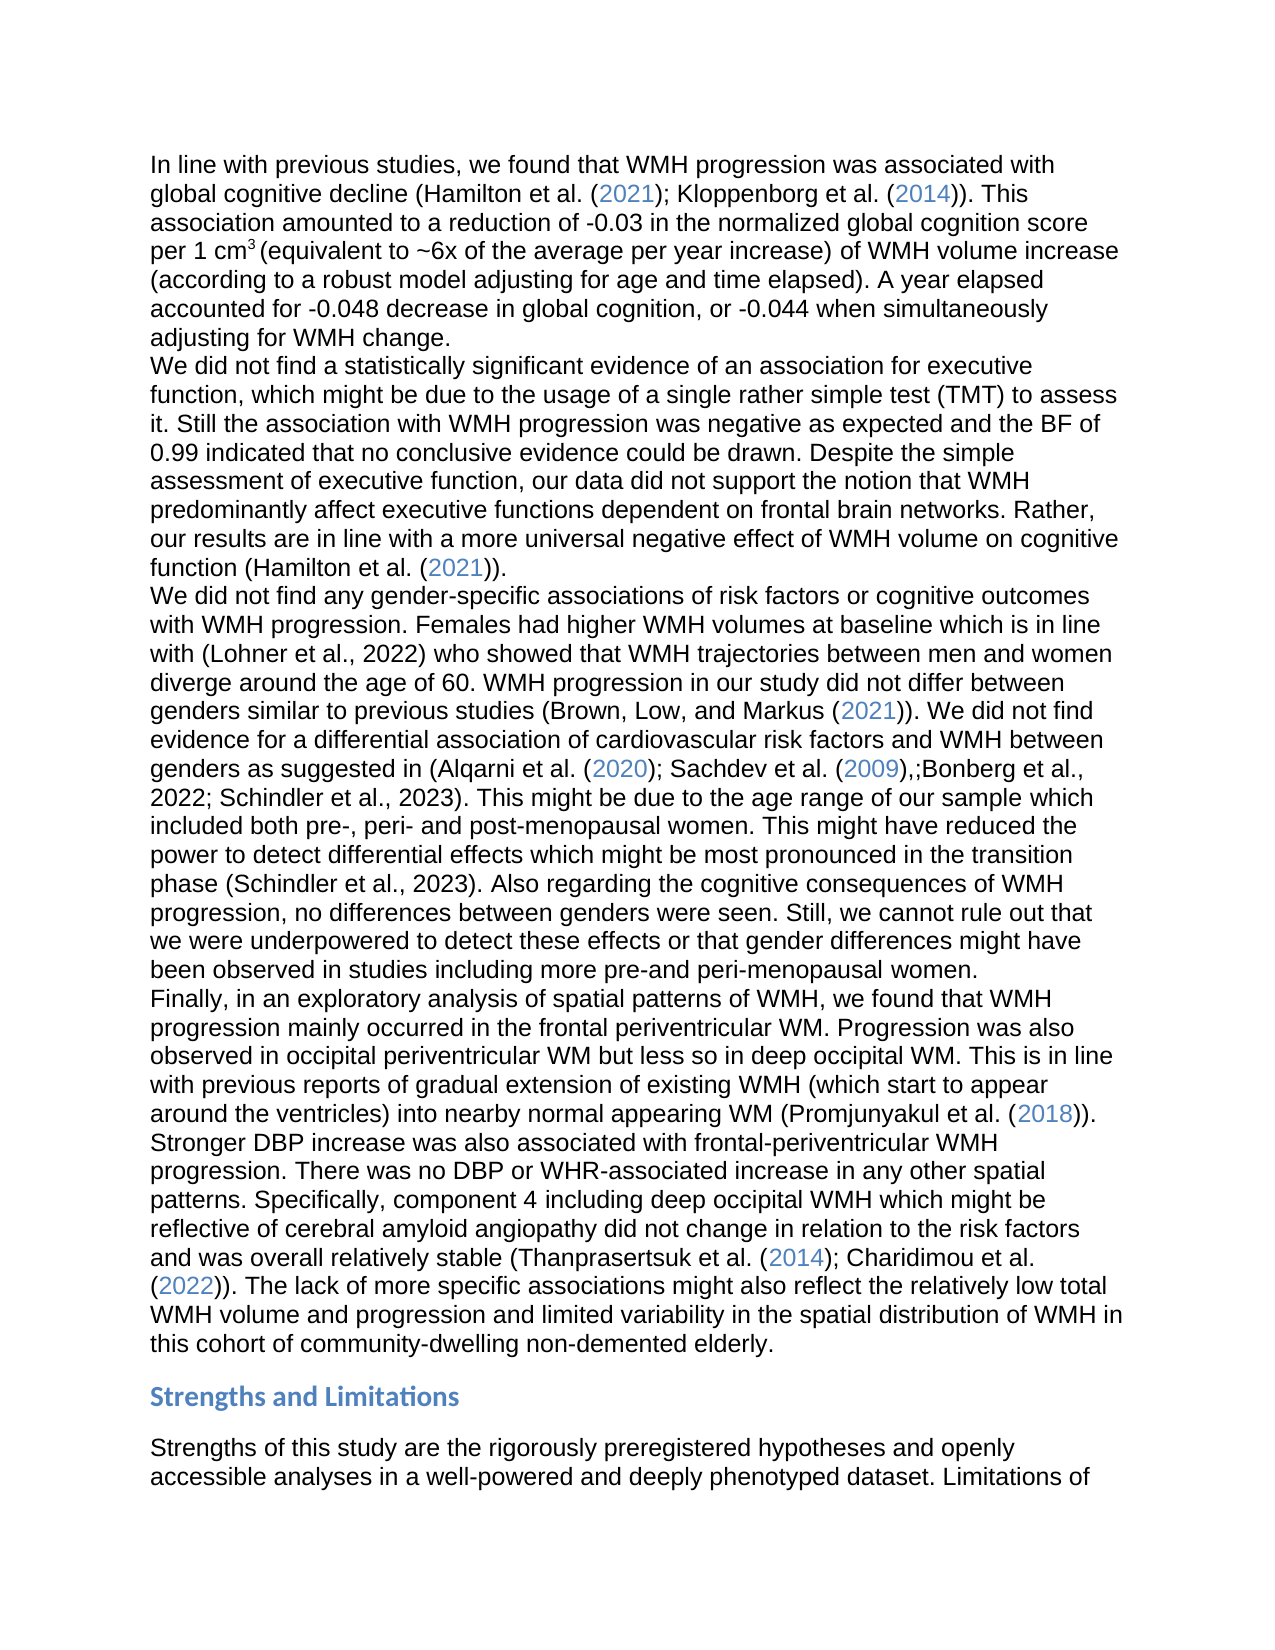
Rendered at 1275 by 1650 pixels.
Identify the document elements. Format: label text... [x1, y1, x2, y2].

text Strengths of this study are the rigorously preregistered hypotheses and openly accessible analyses in a well-powered and deeply phenotyped dataset. Limitations of [150, 1433, 1125, 1490]
subtitle Strengths and Limitations [150, 1378, 1125, 1414]
text In line with previous studies, we found that WMH progression was associated with global cognitive decline (Hamilton et al. (2021); Kloppenborg et al. (2014)). This association amounted to a reduction of -0.03 in the normalized global cognition score per 1 cm3 (equivalent to ~6x of the average per year increase) of WMH volume increase (according to a robust model adjusting for age and time elapsed). A year elapsed accounted for -0.048 decrease in global cognition, or -0.044 when simultaneously adjusting for WMH change. We did not find a statistically significant evidence of an association for executive function, which might be due to the usage of a single rather simple test (TMT) to assess it. Still the association with WMH progression was negative as expected and the BF of 0.99 indicated that no conclusive evidence could be drawn. Despite the simple assessment of executive function, our data did not support the notion that WMH predominantly affect executive functions dependent on frontal brain networks. Rather, our results are in line with a more universal negative effect of WMH volume on cognitive function (Hamilton et al. (2021)). We did not find any gender-specific associations of risk factors or cognitive outcomes with WMH progression. Females had higher WMH volumes at baseline which is in line with (Lohner et al., 2022) who showed that WMH trajectories between men and women diverge around the age of 60. WMH progression in our study did not differ between genders similar to previous studies (Brown, Low, and Markus (2021)). We did not find evidence for a differential association of cardiovascular risk factors and WMH between genders as suggested in (Alqarni et al. (2020); Sachdev et al. (2009),;Bonberg et al., 2022; Schindler et al., 2023). This might be due to the age range of our sample which included both pre-, peri- and post-menopausal women. This might have reduced the power to detect differential effects which might be most pronounced in the transition phase (Schindler et al., 2023). Also regarding the cognitive consequences of WMH progression, no differences between genders were seen. Still, we cannot rule out that we were underpowered to detect these effects or that gender differences might have been observed in studies including more pre-and peri-menopausal women. Finally, in an exploratory analysis of spatial patterns of WMH, we found that WMH progression mainly occurred in the frontal periventricular WM. Progression was also observed in occipital periventricular WM but less so in deep occipital WM. This is in line with previous reports of gradual extension of existing WMH (which start to appear around the ventricles) into nearby normal appearing WM (Promjunyakul et al. (2018)). Stronger DBP increase was also associated with frontal-periventricular WMH progression. There was no DBP or WHR-associated increase in any other spatial patterns. Specifically, component 4 including deep occipital WMH which might be reflective of cerebral amyloid angiopathy did not change in relation to the risk factors and was overall relatively stable (Thanprasertsuk et al. (2014); Charidimou et al. (2022)). The lack of more specific associations might also reflect the relatively low total WMH volume and progression and limited variability in the spatial distribution of WMH in this cohort of community-dwelling non-demented elderly. [150, 150, 1125, 1357]
